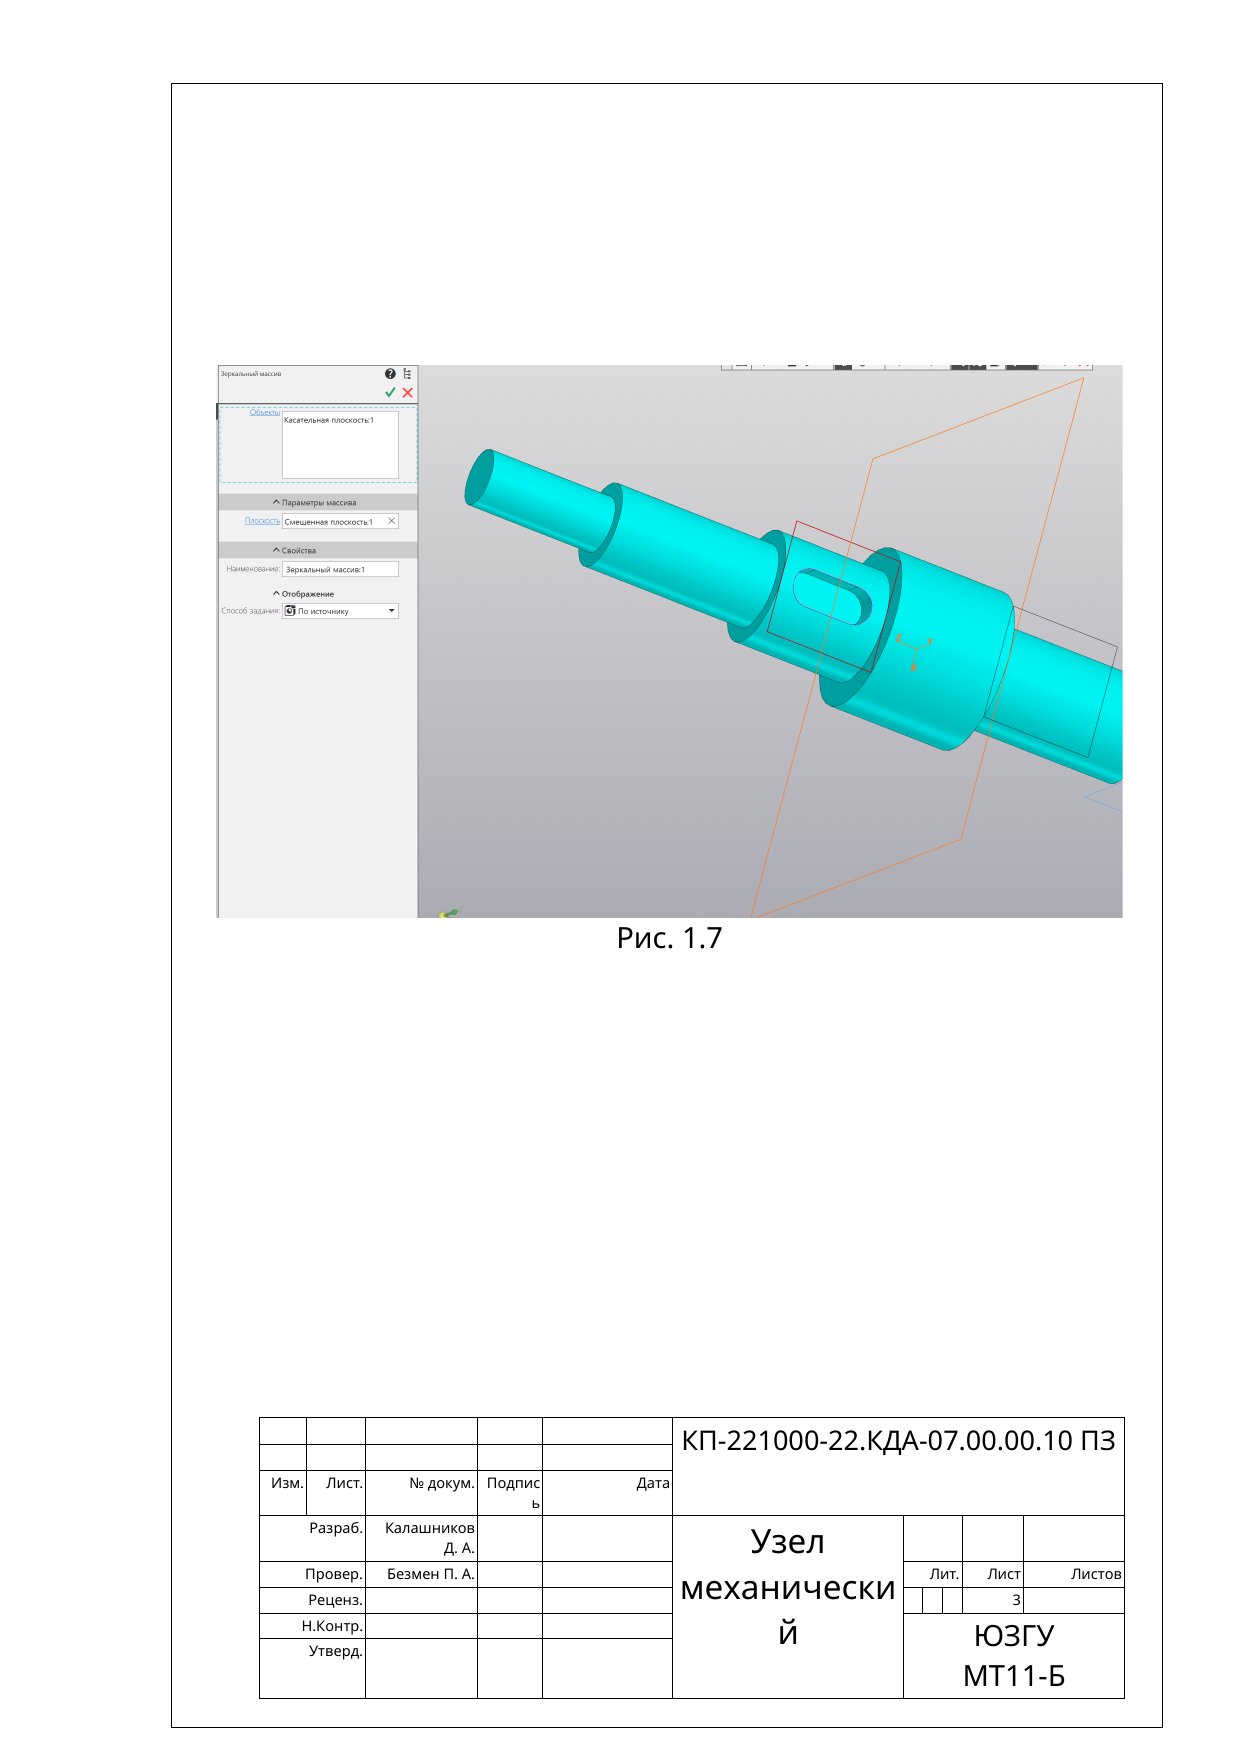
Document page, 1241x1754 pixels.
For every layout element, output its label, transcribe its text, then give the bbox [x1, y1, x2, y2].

picture [216, 365, 1123, 918]
text Рис. 1.7 [216, 918, 1123, 957]
